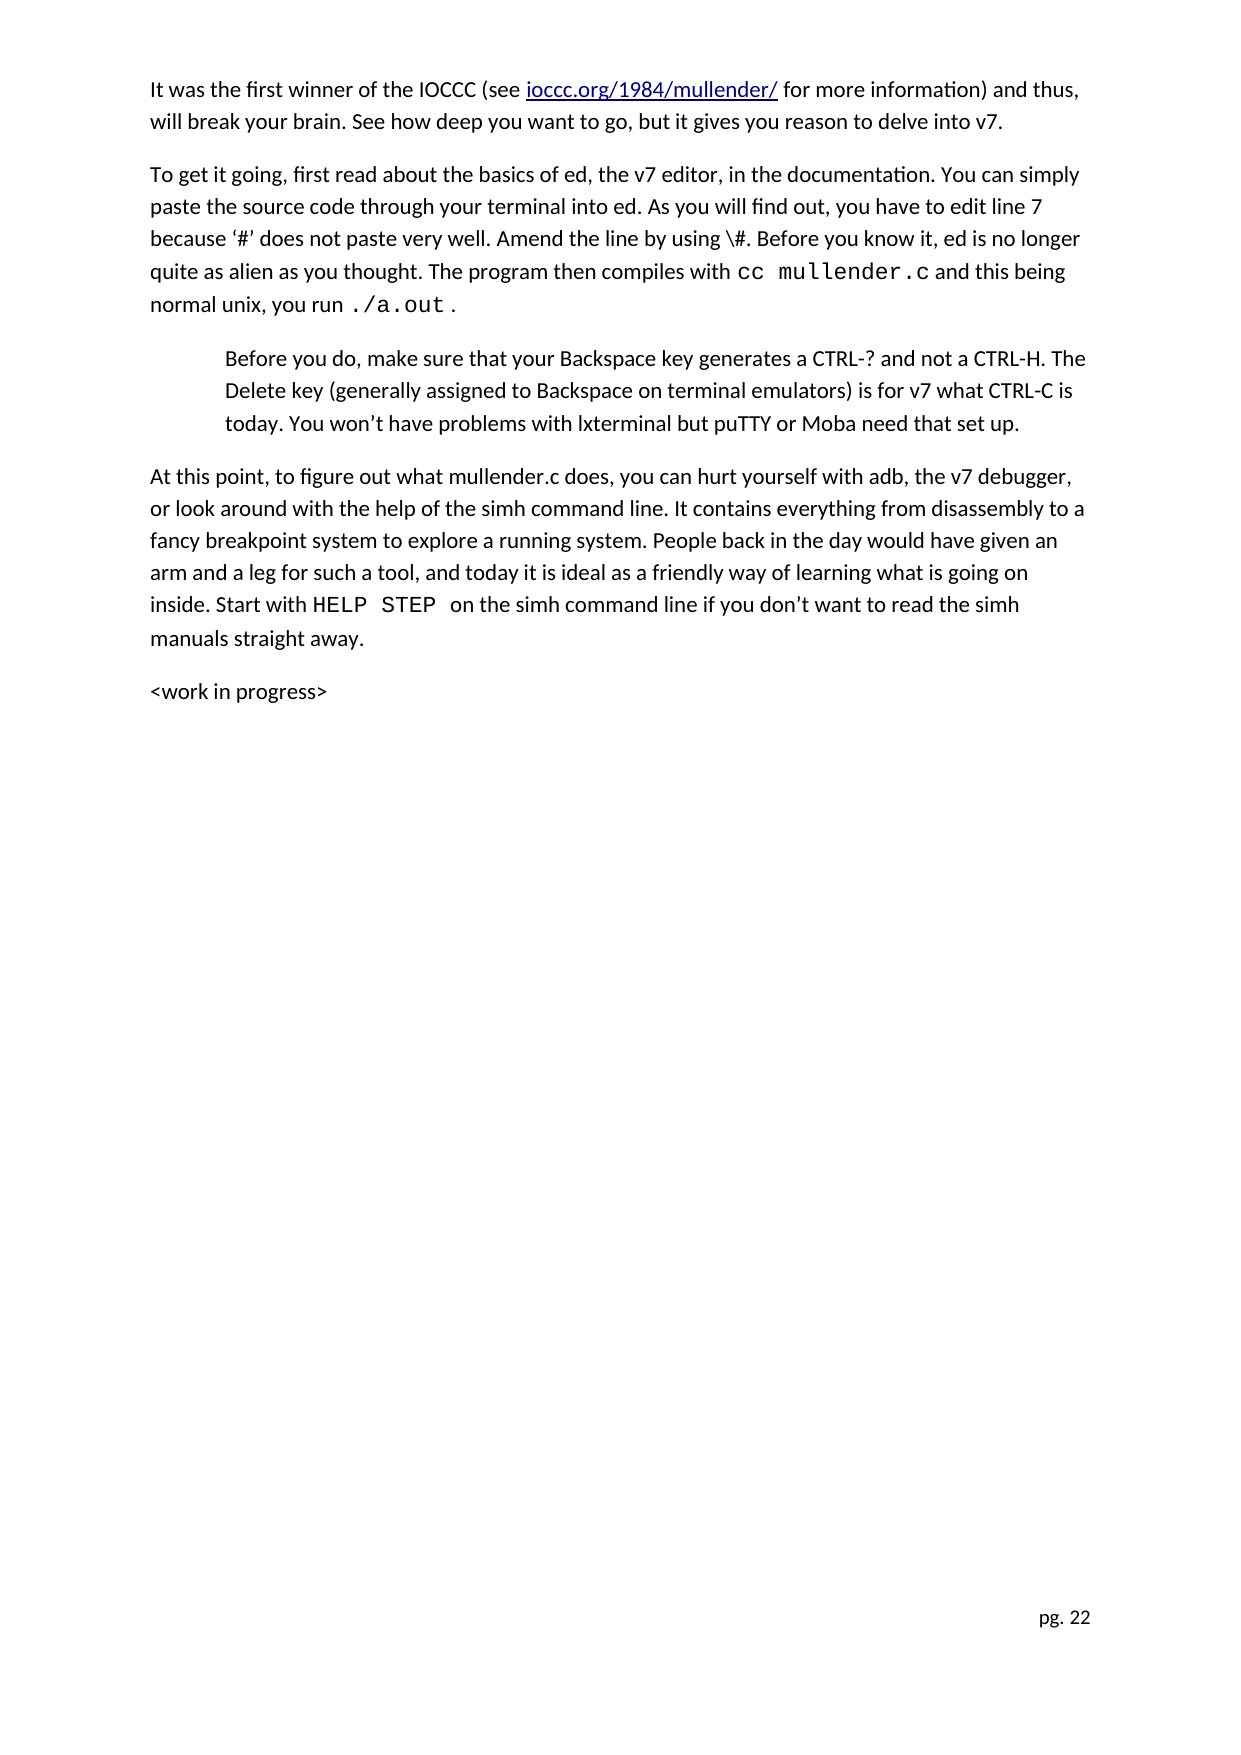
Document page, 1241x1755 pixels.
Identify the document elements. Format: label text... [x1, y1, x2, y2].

text Before you do, make sure that your Backspace key generates a CTRL-? and not a CTRL-H. The Delete key (generally assigned to Backspace on terminal emulators) is for v7 what CTRL-C is today. You won’t have problems with lxterminal but puTTY or Moba need that set up. [225, 344, 1090, 437]
text <work in progress> [150, 677, 1090, 705]
text To get it going, first read about the basics of ed, the v7 editor, in the documentation. You can simply paste the source code through your terminal into ed. As you will find out, you have to edit line 7 because ‘#’ does not paste very well. Amend the line by using \#. Before you know it, ed is no longer quite as alien as you thought. The program then compiles with cc mullender.c and this being normal unix, you run ./a.out . [150, 160, 1090, 319]
text At this point, to figure out what mullender.c does, you can hurt yourself with adb, the v7 debugger, or look around with the help of the simh command line. It contains everything from disassembly to a fancy breakpoint system to explore a running system. People back in the day would have given an arm and a leg for such a tool, and today it is ideal as a friendly way of learning what is going on inside. Start with HELP STEP on the simh command line if you don’t want to read the simh manuals straight away. [150, 462, 1090, 652]
text It was the first winner of the IOCCC (see ioccc.org/1984/mullender/ for more information) and thus, will break your brain. See how deep you want to go, but it gives you reason to delve into v7. [150, 75, 1090, 135]
